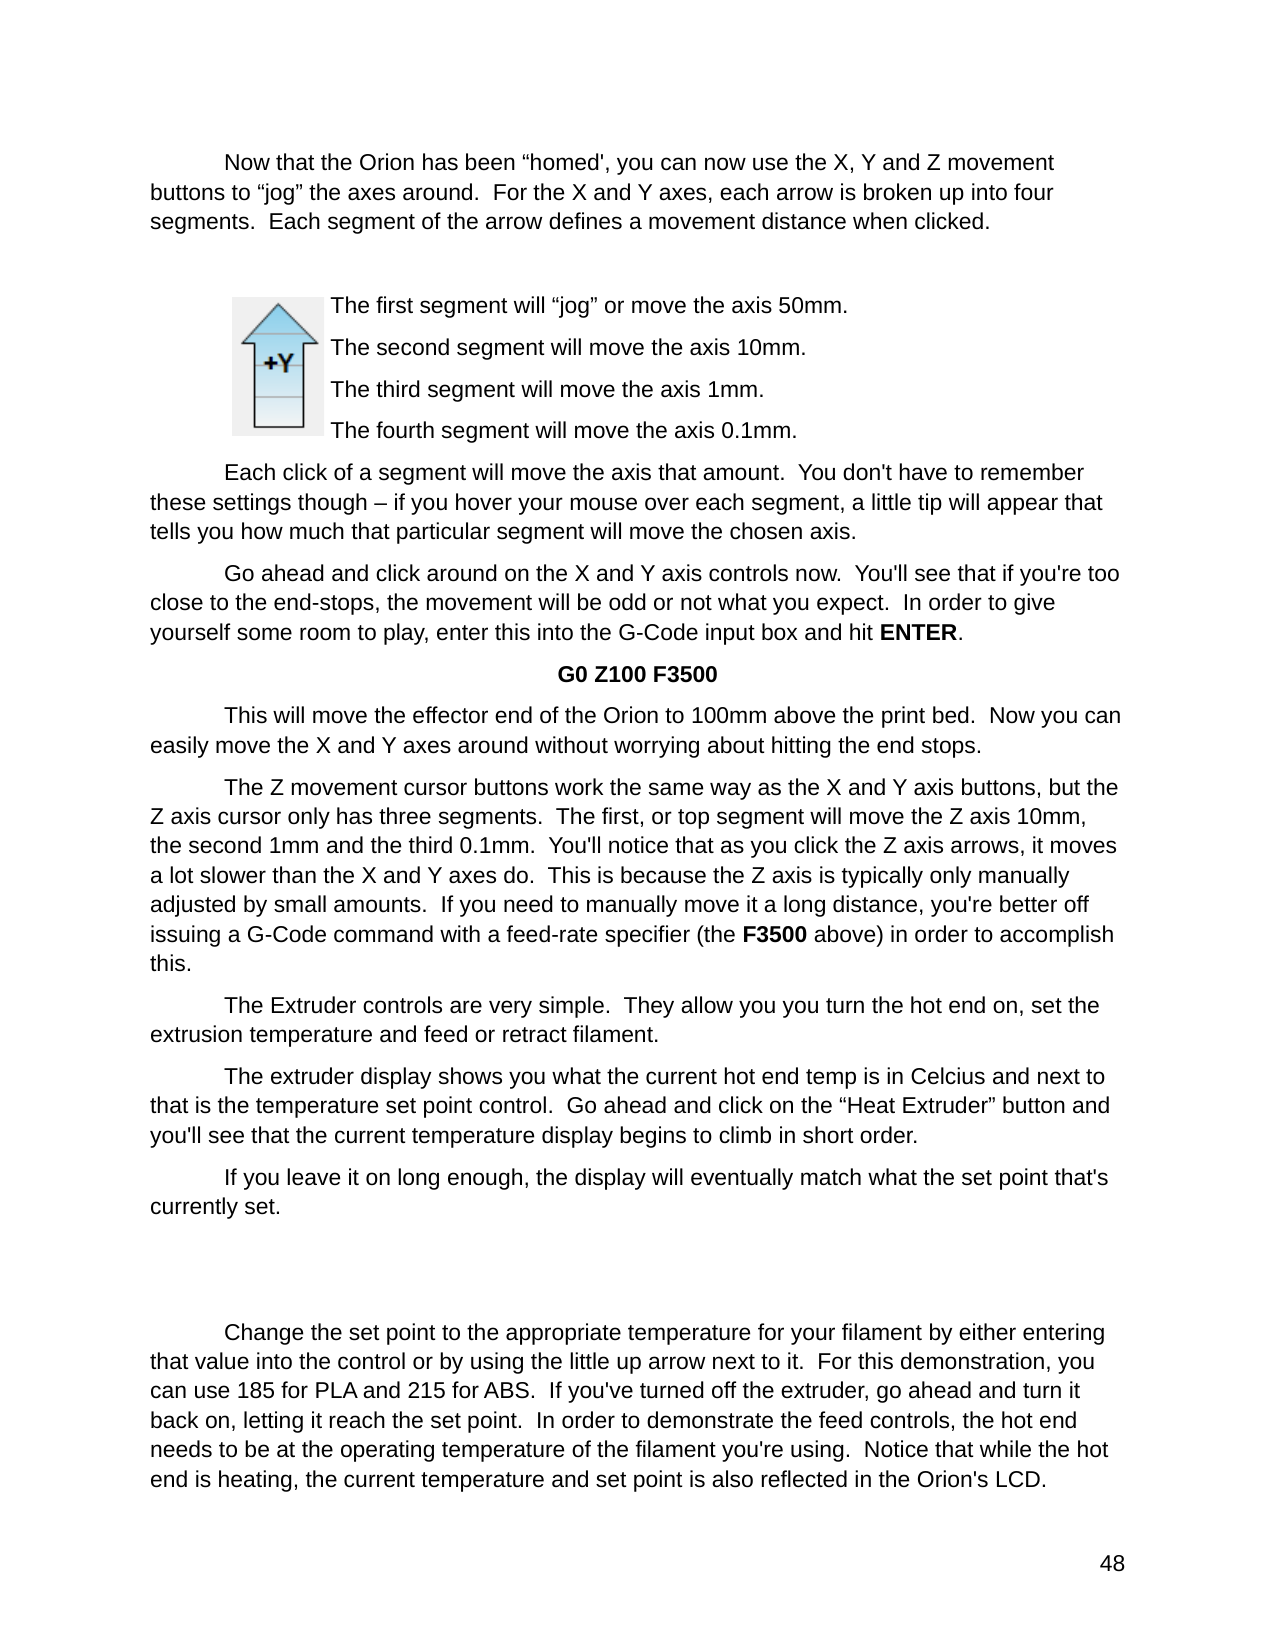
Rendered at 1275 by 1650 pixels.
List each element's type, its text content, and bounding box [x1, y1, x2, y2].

text Change the set point to the appropriate temperature for your filament by either entering that value into the control or by using the little up arrow next to it. For this demonstration, you can use 185 for PLA and 215 for ABS. If you've turned off the extruder, go ahead and turn it back on, letting it reach the set point. In order to demonstrate the feed controls, the hot end needs to be at the operating temperature of the filament you're using. Notice that while the hot end is heating, the current temperature and set point is also reflected in the Orion's LCD. [150, 1319, 1125, 1492]
text The fourth segment will move the axis 0.1mm. [150, 418, 1125, 444]
text Each click of a segment will move the axis that amount. You don't have to remember these settings though – if you hover your mouse over each segment, a little tip will appear that tells you how much that particular segment will move the chosen axis. [150, 460, 1125, 544]
text If you leave it on long enough, the display will eventually match what the set point that's currently set. [150, 1164, 1125, 1219]
text The third segment will move the axis 1mm. [325, 376, 1125, 402]
text G0 Z100 F3500 [150, 661, 1125, 687]
text The first segment will “jog” or move the axis 50mm. [150, 292, 1125, 318]
text The Extruder controls are very simple. They allow you you turn the hot end on, set the extrusion temperature and feed or retract filament. [150, 992, 1125, 1047]
text Go ahead and click around on the X and Y axis controls now. You'll see that if you're too close to the end-stops, the movement will be odd or not what you expect. In order to give yourself some room to play, enter this into the G-Code input box and hit ENTER. [150, 561, 1125, 645]
text [150, 334, 232, 360]
text The Z movement cursor buttons work the same way as the X and Y axis buttons, but the Z axis cursor only has three segments. The first, or top segment will move the Z axis 10mm, the second 1mm and the third 0.1mm. You'll notice that as you click the Z axis arrows, it moves a lot slower than the X and Y axes do. This is because the Z axis is typically only manually adjusted by small amounts. If you need to manually move it a long distance, you're better off issuing a G-Code command with a feed-rate specifier (the F3500 above) in order to accomplish this. [150, 774, 1125, 976]
text This will move the effector end of the Orion to 100mm above the print bed. Now you can easily move the X and Y axes around without worrying about hitting the end stops. [150, 703, 1125, 758]
text Now that the Orion has been “homed', you can now use the X, Y and Z movement buttons to “jog” the axes around. For the X and Y axes, each arrow is broken up into four segments. Each segment of the arrow defines a movement distance when clicked. [150, 150, 1125, 234]
picture [232, 297, 325, 436]
text The second segment will move the axis 10mm. [325, 334, 1125, 360]
text The extruder display shows you what the current hot end temp is in Celcius and next to that is the temperature set point control. Go ahead and click on the “Heat Extruder” button and you'll see that the current temperature display begins to climb in short order. [150, 1064, 1125, 1148]
text [150, 376, 232, 402]
